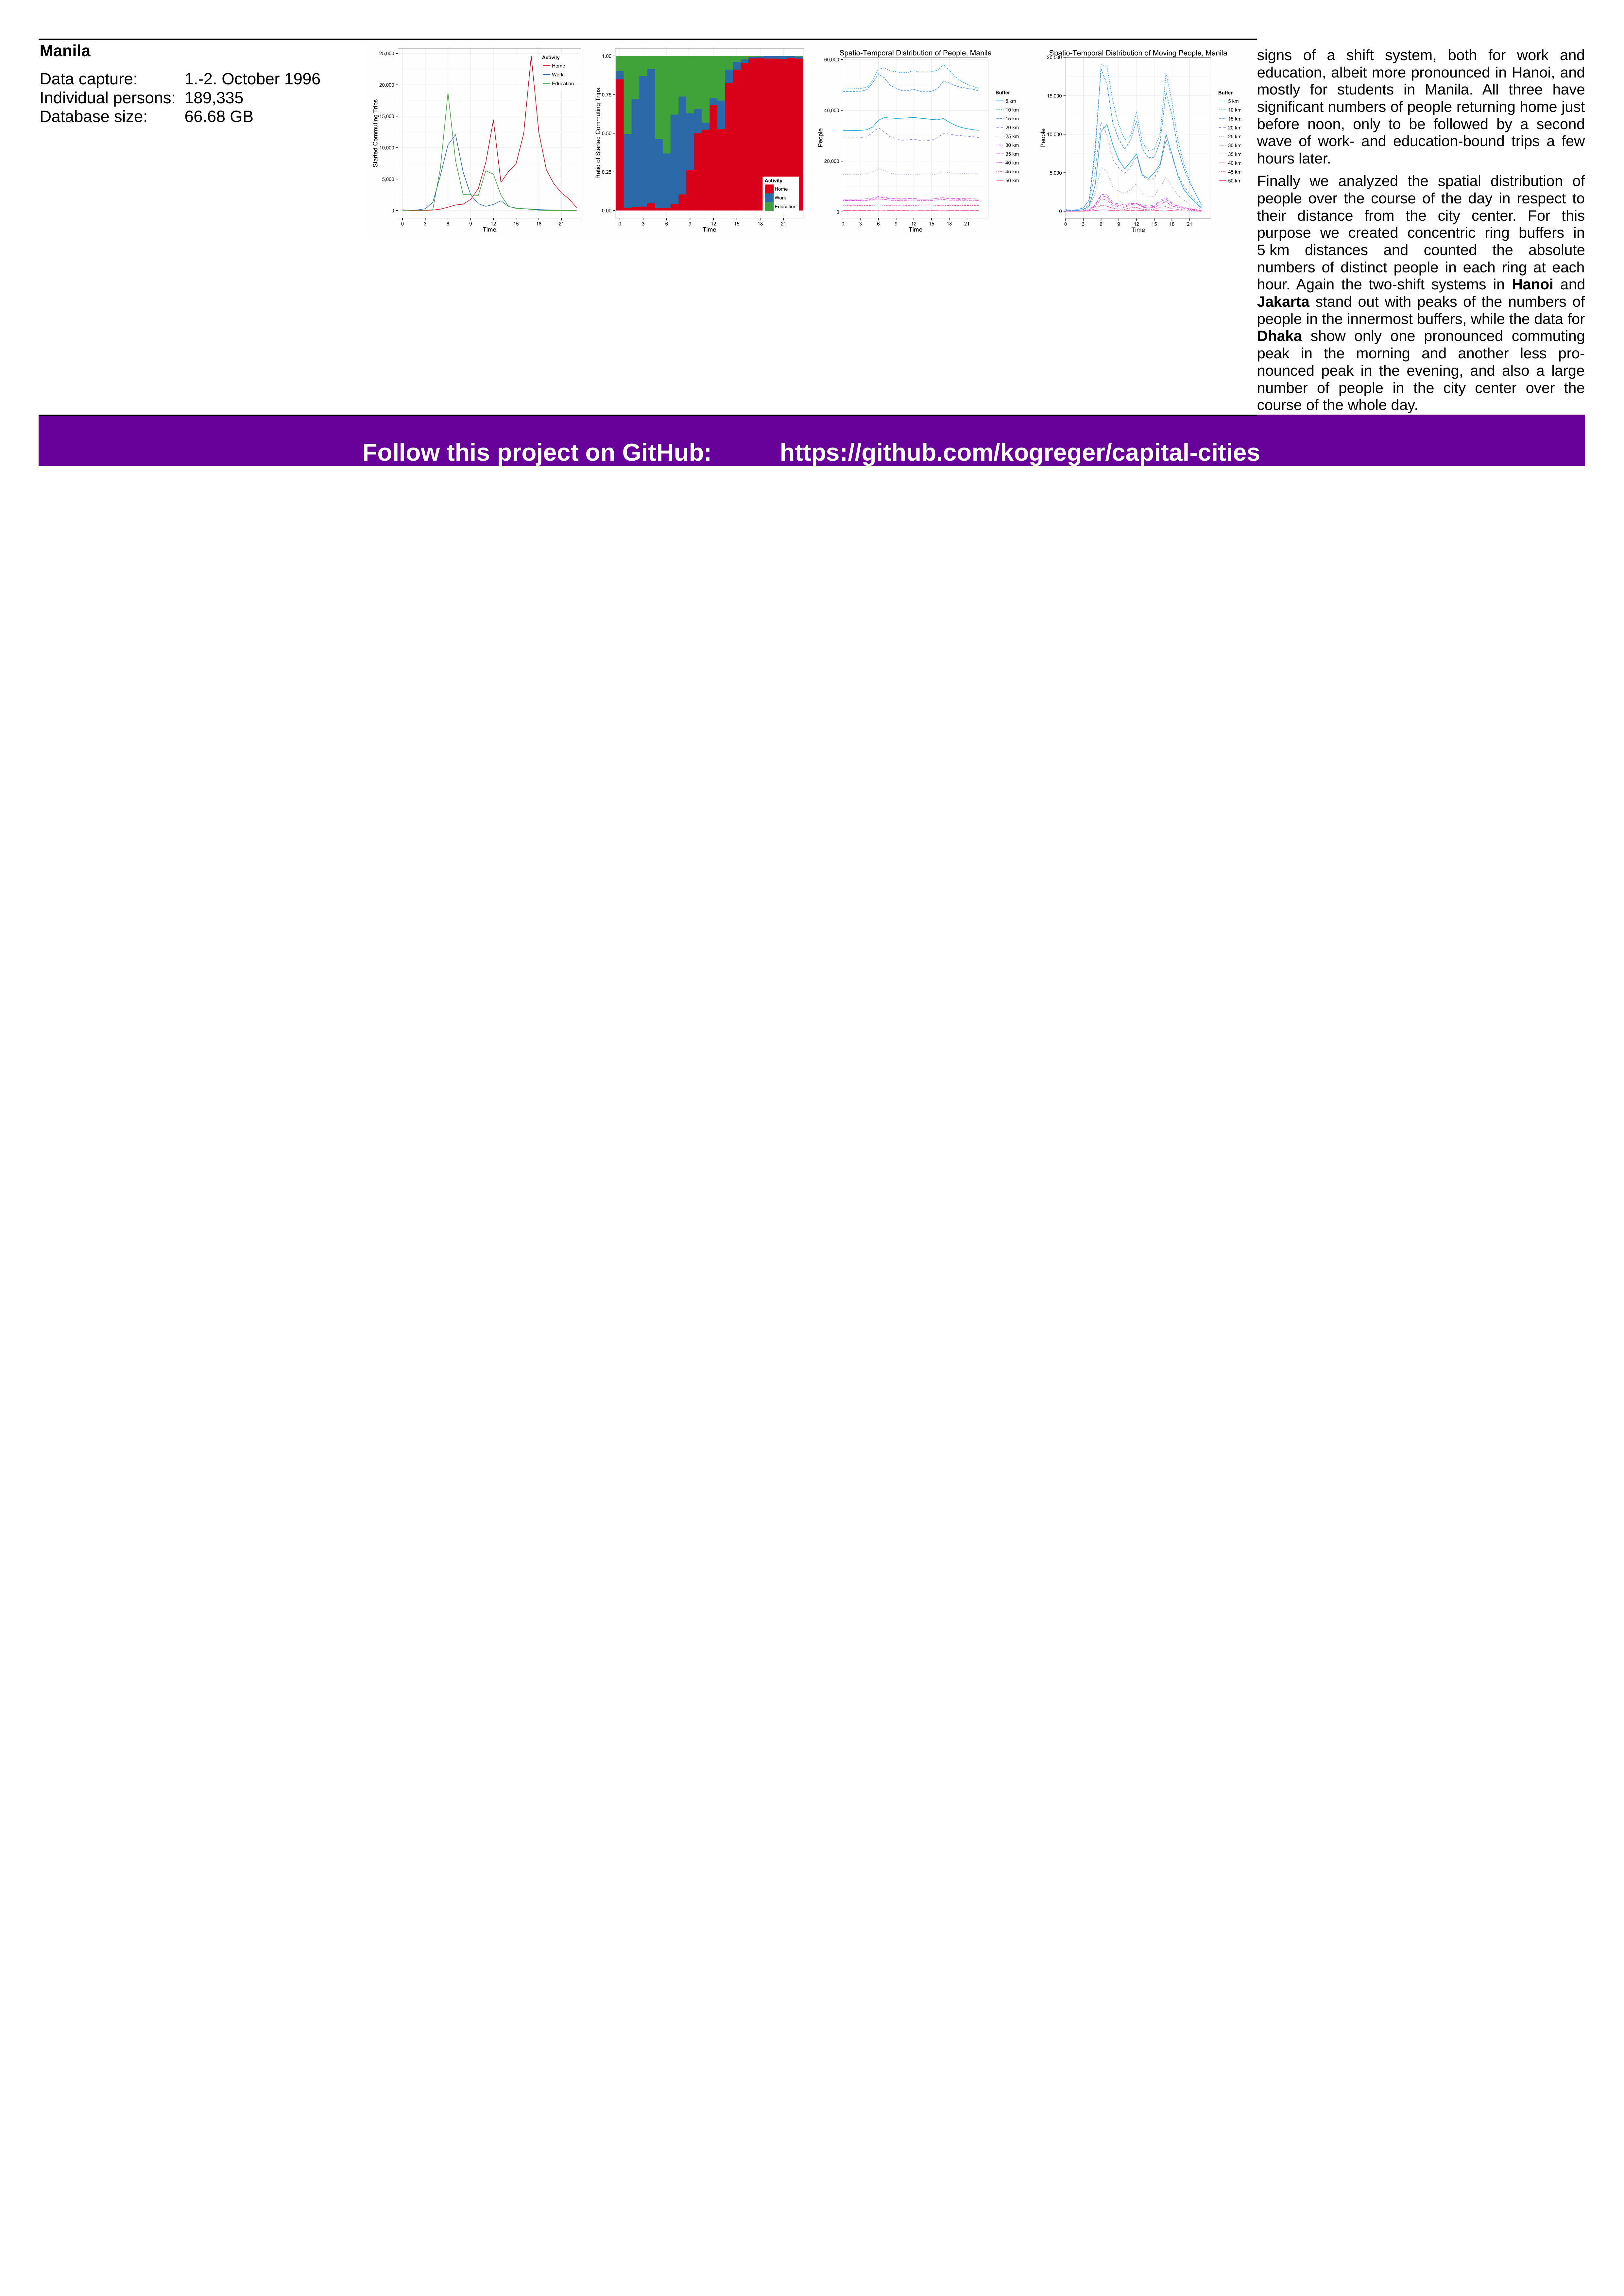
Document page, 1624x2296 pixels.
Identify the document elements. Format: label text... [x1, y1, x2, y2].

table_cell signs of a shift system, both for work and education, albeit more pronounced in Hanoi, and mostly for students in Manila. All three have significant numbers of people returning home just before noon, only to be followed by a second wave of work- and education-bound trips a few hours later. Finally we analyzed the spatial distribution of people over the course of the day in respect to their distance from the city center. For this purpose we created concentric ring buffers in 5 km distances and counted the absolute numbers of distinct people in each ring at each hour. Again the two-shift systems in Hanoi and Jakarta stand out with peaks of the numbers of people in the innermost buffers, while the data for Dhaka show only one pronounced commuting peak in the morning and another less pro-nounced peak in the evening, and also a large number of people in the city center over the course of the whole day. [1257, 39, 1585, 414]
table_cell Manila Data capture: 1.-2. October 1996 Individual persons: 189,335 Database size: 66.68 GB [39, 40, 367, 414]
picture [813, 41, 1034, 237]
table_cell [590, 40, 812, 414]
picture [1035, 41, 1256, 237]
picture [368, 41, 589, 237]
picture [590, 41, 811, 237]
table_cell [367, 40, 589, 414]
table_cell [1034, 40, 1257, 414]
table_cell [812, 40, 1034, 414]
table_cell Follow this project on GitHub: https://github.com/kogreger/capital-cities [39, 415, 1585, 466]
